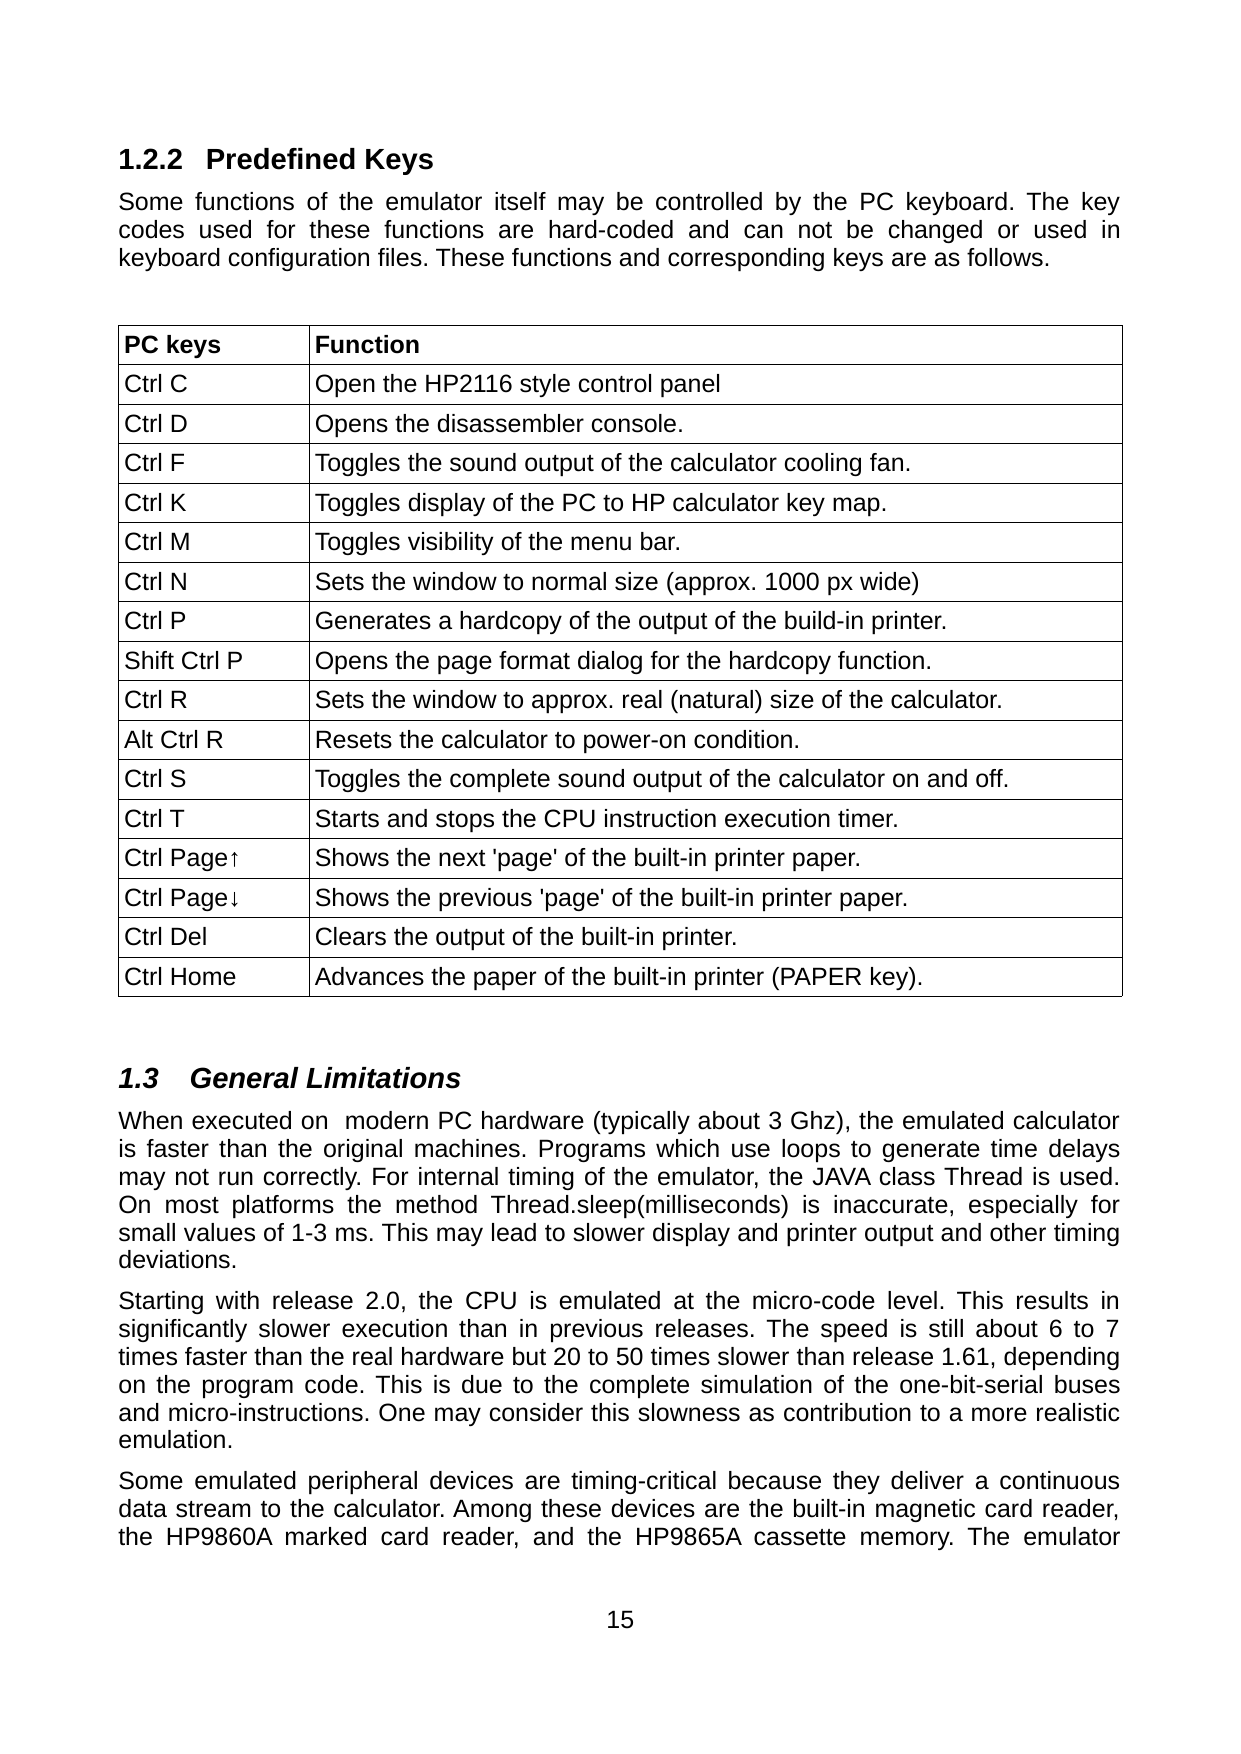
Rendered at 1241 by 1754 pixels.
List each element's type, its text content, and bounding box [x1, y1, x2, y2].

table_cell Ctrl N [119, 563, 309, 601]
table_cell Toggles the sound output of the calculator cooling fan. [310, 444, 1122, 483]
table_cell Opens the disassembler console. [310, 405, 1122, 443]
table_cell Shows the next 'page' of the built-in printer paper. [310, 839, 1122, 878]
table_cell Alt Ctrl R [119, 721, 309, 759]
table_cell Clears the output of the built-in printer. [310, 918, 1122, 957]
table_header Function [310, 326, 1122, 364]
subtitle Predefined Keys [118, 143, 1122, 176]
table_cell Ctrl C [119, 365, 309, 404]
table_cell Ctrl Page↓ [119, 879, 309, 917]
table_cell Resets the calculator to power-on condition. [310, 721, 1122, 759]
table_cell Ctrl Del [119, 918, 309, 957]
table_cell Ctrl P [119, 602, 309, 641]
table_cell Ctrl R [119, 681, 309, 720]
table_cell Ctrl Home [119, 958, 309, 996]
table_cell Shows the previous 'page' of the built-in printer paper. [310, 879, 1122, 917]
table_header PC keys [119, 326, 309, 364]
text Some emulated peripheral devices are timing-critical because they deliver a continuous data stream to the calculator. Among these devices are the built-in magnetic card reader, the HP9860A marked card reader, and the HP9865A cassette memory. The emulator [118, 1467, 1122, 1550]
table_cell Shift Ctrl P [119, 642, 309, 680]
table_cell Sets the window to approx. real (natural) size of the calculator. [310, 681, 1122, 720]
table_cell Toggles the complete sound output of the calculator on and off. [310, 760, 1122, 799]
table_cell Ctrl M [119, 523, 309, 562]
table_cell Ctrl K [119, 484, 309, 522]
table_cell Generates a hardcopy of the output of the build-in printer. [310, 602, 1122, 641]
text When executed on modern PC hardware (typically about 3 Ghz), the emulated calculator is faster than the original machines. Programs which use loops to generate time delays may not run correctly. For internal timing of the emulator, the JAVA class Thread is used. On most platforms the method Thread.sleep(milliseconds) is inaccurate, especially for small values of 1-3 ms. This may lead to slower display and printer output and other timing deviations. [118, 1107, 1122, 1274]
table_cell Sets the window to normal size (approx. 1000 px wide) [310, 563, 1122, 601]
table_cell Advances the paper of the built-in printer (PAPER key). [310, 958, 1122, 996]
text Starting with release 2.0, the CPU is emulated at the micro-code level. This results in significantly slower execution than in previous releases. The speed is still about 6 to 7 times faster than the real hardware but 20 to 50 times slower than release 1.61, depending on the program code. This is due to the complete simulation of the one-bit-serial buses and micro-instructions. One may consider this slowness as contribution to a more realistic emulation. [118, 1287, 1122, 1454]
text Some functions of the emulator itself may be controlled by the PC keyboard. The key codes used for these functions are hard-coded and can not be changed or used in keyboard configuration files. These functions and corresponding keys are as follows. [118, 188, 1122, 272]
subtitle General Limitations [118, 1062, 1122, 1094]
table_cell Ctrl T [119, 800, 309, 838]
table_cell Ctrl S [119, 760, 309, 799]
table_cell Ctrl D [119, 405, 309, 443]
table_cell Toggles display of the PC to HP calculator key map. [310, 484, 1122, 522]
table_cell Opens the page format dialog for the hardcopy function. [310, 642, 1122, 680]
table_cell Ctrl F [119, 444, 309, 483]
table_cell Ctrl Page↑ [119, 839, 309, 878]
table_cell Toggles visibility of the menu bar. [310, 523, 1122, 562]
table_cell Starts and stops the CPU instruction execution timer. [310, 800, 1122, 838]
table_cell Open the HP2116 style control panel [310, 365, 1122, 404]
